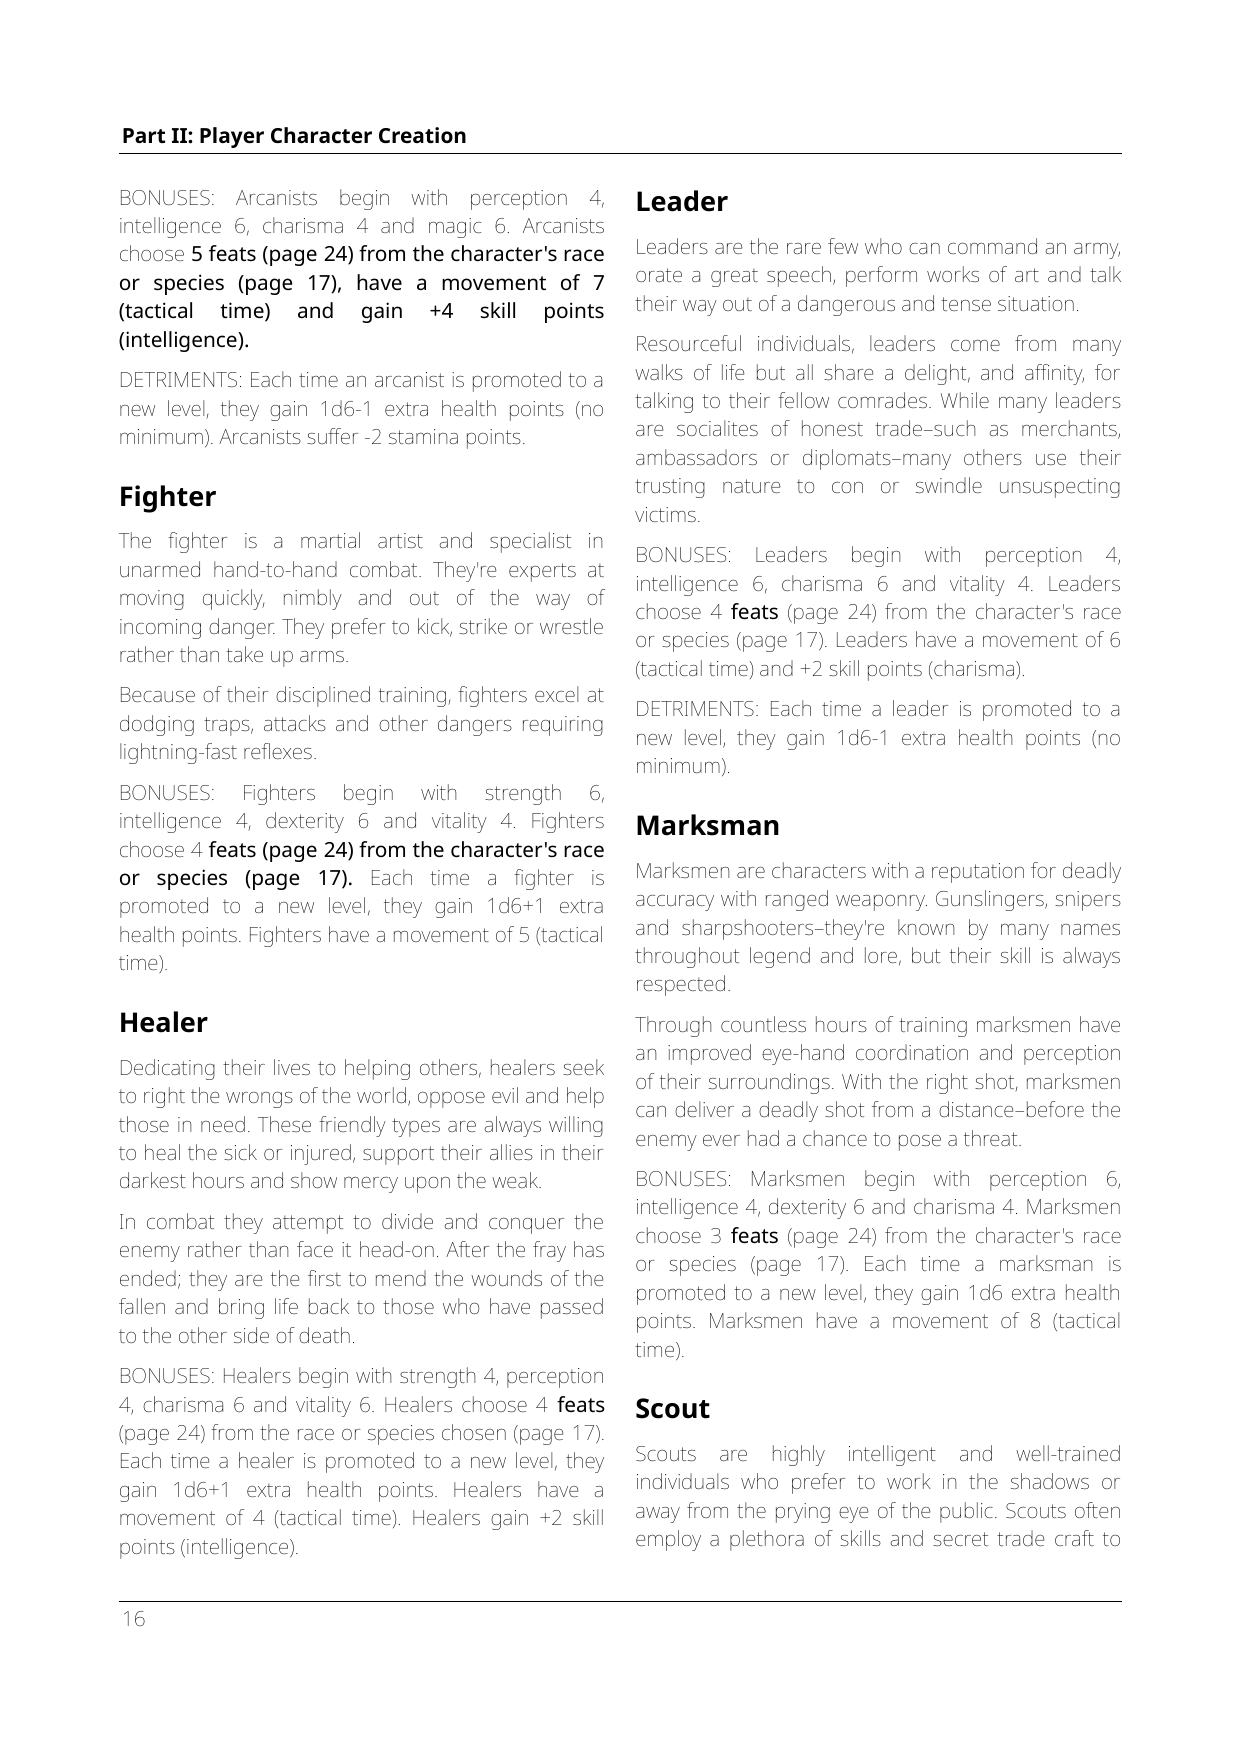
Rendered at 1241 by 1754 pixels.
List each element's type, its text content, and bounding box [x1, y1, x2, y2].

text Because of their disciplined training, fighters excel at dodging traps, attacks and other dangers requiring lightning-fast reflexes. [118, 681, 605, 766]
text Marksmen are characters with a reputation for deadly accuracy with ranged weaponry. Gunslingers, snipers and sharpshooters–they're known by many names throughout legend and lore, but their skill is always respected. [635, 856, 1122, 998]
text The fighter is a martial artist and specialist in unarmed hand-to-hand combat. They're experts at moving quickly, nimbly and out of the way of incoming danger. They prefer to kick, strike or wrestle rather than take up arms. [118, 526, 605, 669]
text BONUSES: Marksmen begin with perception 6, intelligence 4, dexterity 6 and charisma 4. Marksmen choose 3 feats (page 17) from the character's race or species (page 12). Each time a marksman is promoted to a new level, they gain 1d6 extra health points. Marksmen have a movement of 8 (tactical time). [635, 1164, 1122, 1363]
text BONUSES: Arcanists begin with perception 4, intelligence 6, charisma 4 and magic 6. Arcanists choose 5 feats (page 17) from the character's race or species (page 12), have a movement of 7 (tactical time) and gain +4 skill points (intelligence). [118, 183, 605, 353]
text Leaders are the rare few who can command an army, orate a great speech, perform works of art and talk their way out of a dangerous and tense situation. [635, 232, 1122, 317]
text BONUSES: Leaders begin with perception 4, intelligence 6, charisma 6 and vitality 4. Leaders choose 4 feats (page 17) from the character's race or species (page 12). Leaders have a movement of 6 (tactical time) and +2 skill points (charisma). [635, 540, 1122, 682]
text Dedicating their lives to helping others, healers seek to right the wrongs of the world, oppose evil and help those in need. These friendly types are always willing to heal the sick or injured, support their allies in their darkest hours and show mercy upon the weak. [118, 1053, 605, 1195]
subtitle Healer [118, 1003, 605, 1040]
subtitle Marksman [635, 806, 1122, 843]
text Through countless hours of training marksmen have an improved eye-hand coordination and perception of their surroundings. With the right shot, marksmen can deliver a deadly shot from a distance–before the enemy ever had a chance to pose a threat. [635, 1010, 1122, 1152]
text Resourceful individuals, leaders come from many walks of life but all share a delight, and affinity, for talking to their fellow comrades. While many leaders are socialites of honest trade–such as merchants, ambassadors or diplomats–many others use their trusting nature to con or swindle unsuspecting victims. [635, 329, 1122, 528]
text DETRIMENTS: Each time an arcanist is promoted to a new level, they gain 1d6-1 extra health points (no minimum). Arcanists suffer -2 stamina points. [118, 365, 605, 451]
subtitle Leader [635, 183, 1122, 219]
text In combat they attempt to divide and conquer the enemy rather than face it head-on. After the fray has ended; they are the first to mend the wounds of the fallen and bring life back to those who have passed to the other side of death. [118, 1207, 605, 1349]
text BONUSES: Fighters begin with strength 6, intelligence 4, dexterity 6 and vitality 4. Fighters choose 4 feats (page 17) from the character's race or species (page 12). Each time a fighter is promoted to a new level, they gain 1d6+1 extra health points. Fighters have a movement of 5 (tactical time). [118, 778, 605, 977]
text Scouts are highly intelligent and well-trained individuals who prefer to work in the shadows or away from the prying eye of the public. Scouts often employ a plethora of skills and secret trade craft to [635, 1439, 1122, 1553]
text DETRIMENTS: Each time a leader is promoted to a new level, they gain 1d6-1 extra health points (no minimum). [635, 694, 1122, 780]
subtitle Fighter [118, 477, 605, 514]
subtitle Scout [635, 1390, 1122, 1427]
text BONUSES: Healers begin with strength 4, perception 4, charisma 6 and vitality 6. Healers choose 4 feats (page 17) from the race or species chosen (page 12). Each time a healer is promoted to a new level, they gain 1d6+1 extra health points. Healers have a movement of 4 (tactical time). Healers gain +2 skill points (intelligence). [118, 1361, 605, 1560]
